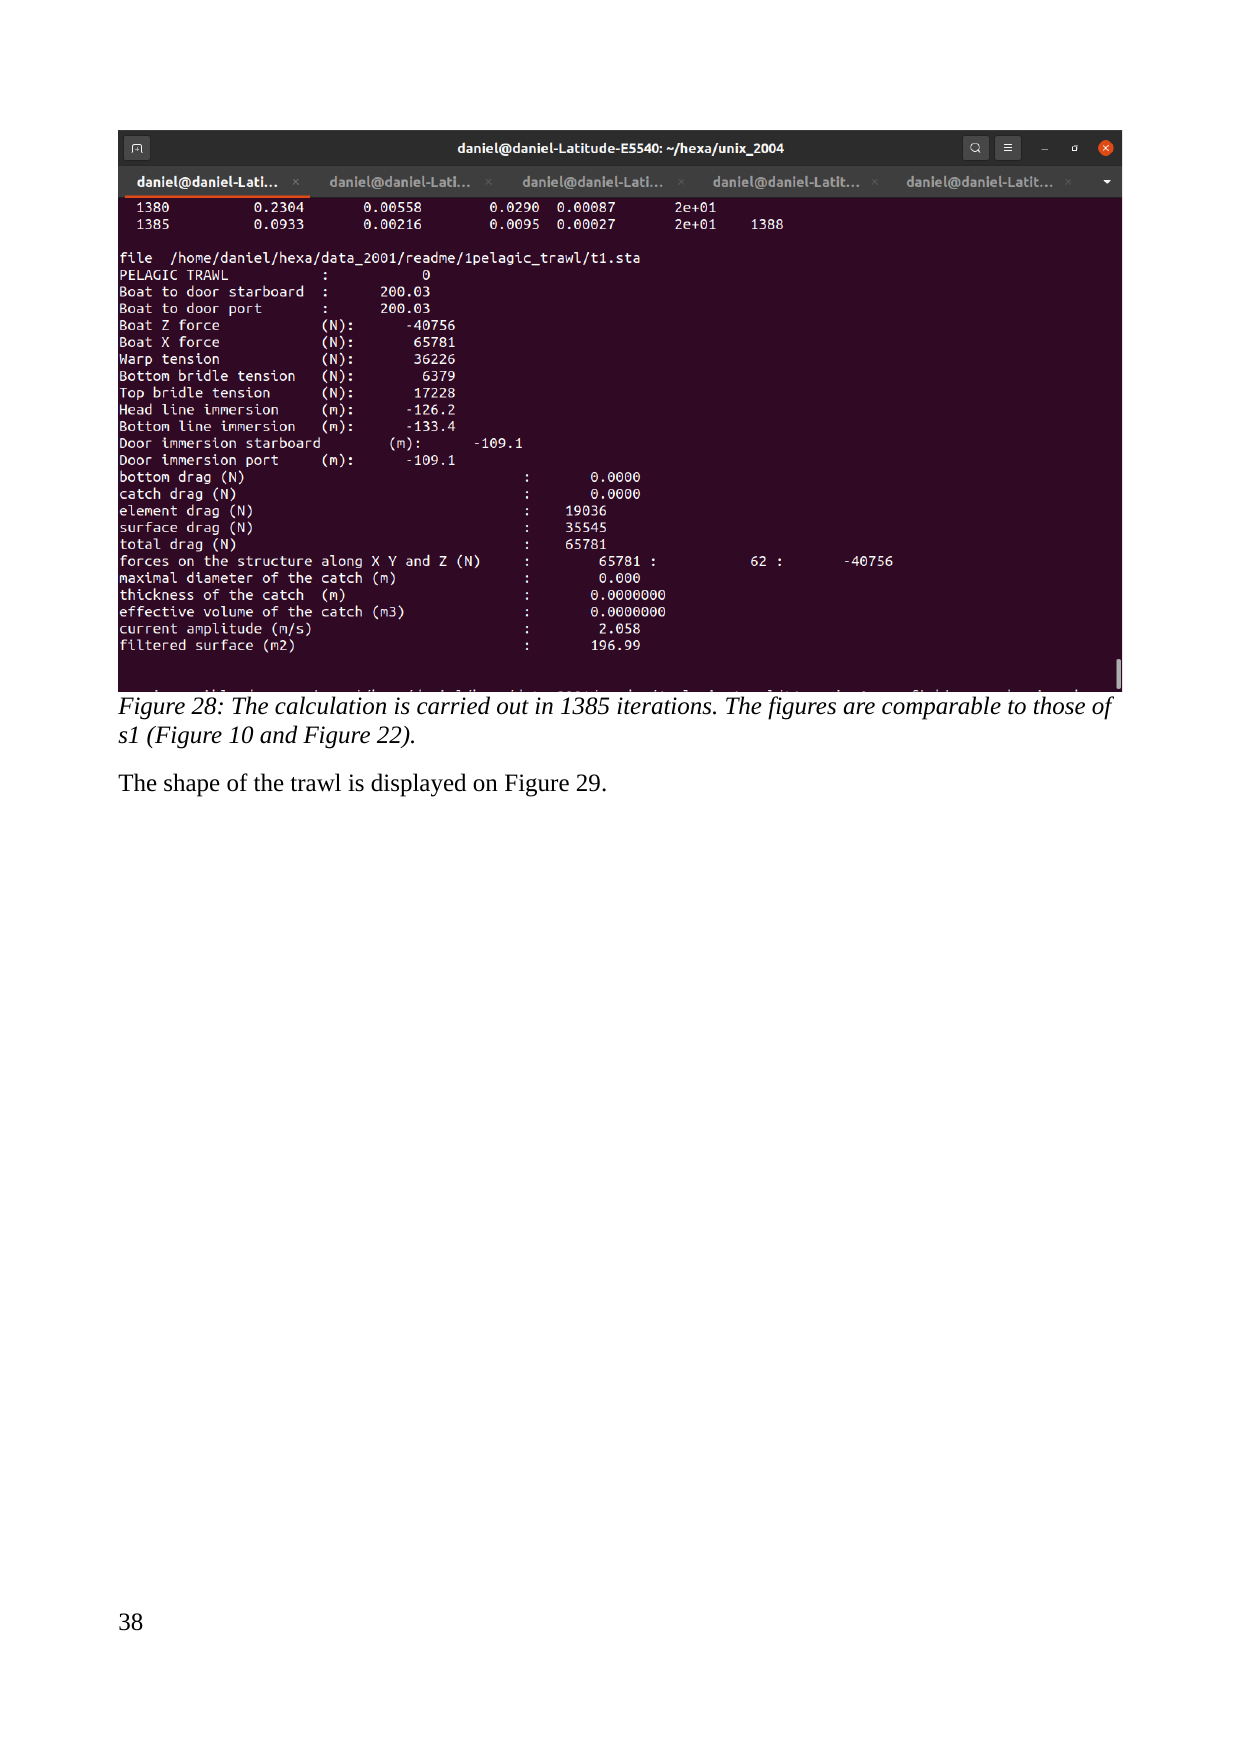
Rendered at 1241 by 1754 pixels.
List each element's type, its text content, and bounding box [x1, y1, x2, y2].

text The shape of the trawl is displayed on Figure 29. [118, 768, 1122, 796]
picture [118, 130, 1123, 692]
text Figure 28: The calculation is carried out in 1385 iterations. The figures are comparable to those of s1 (Figure 10 and Figure 22). [118, 692, 1122, 749]
